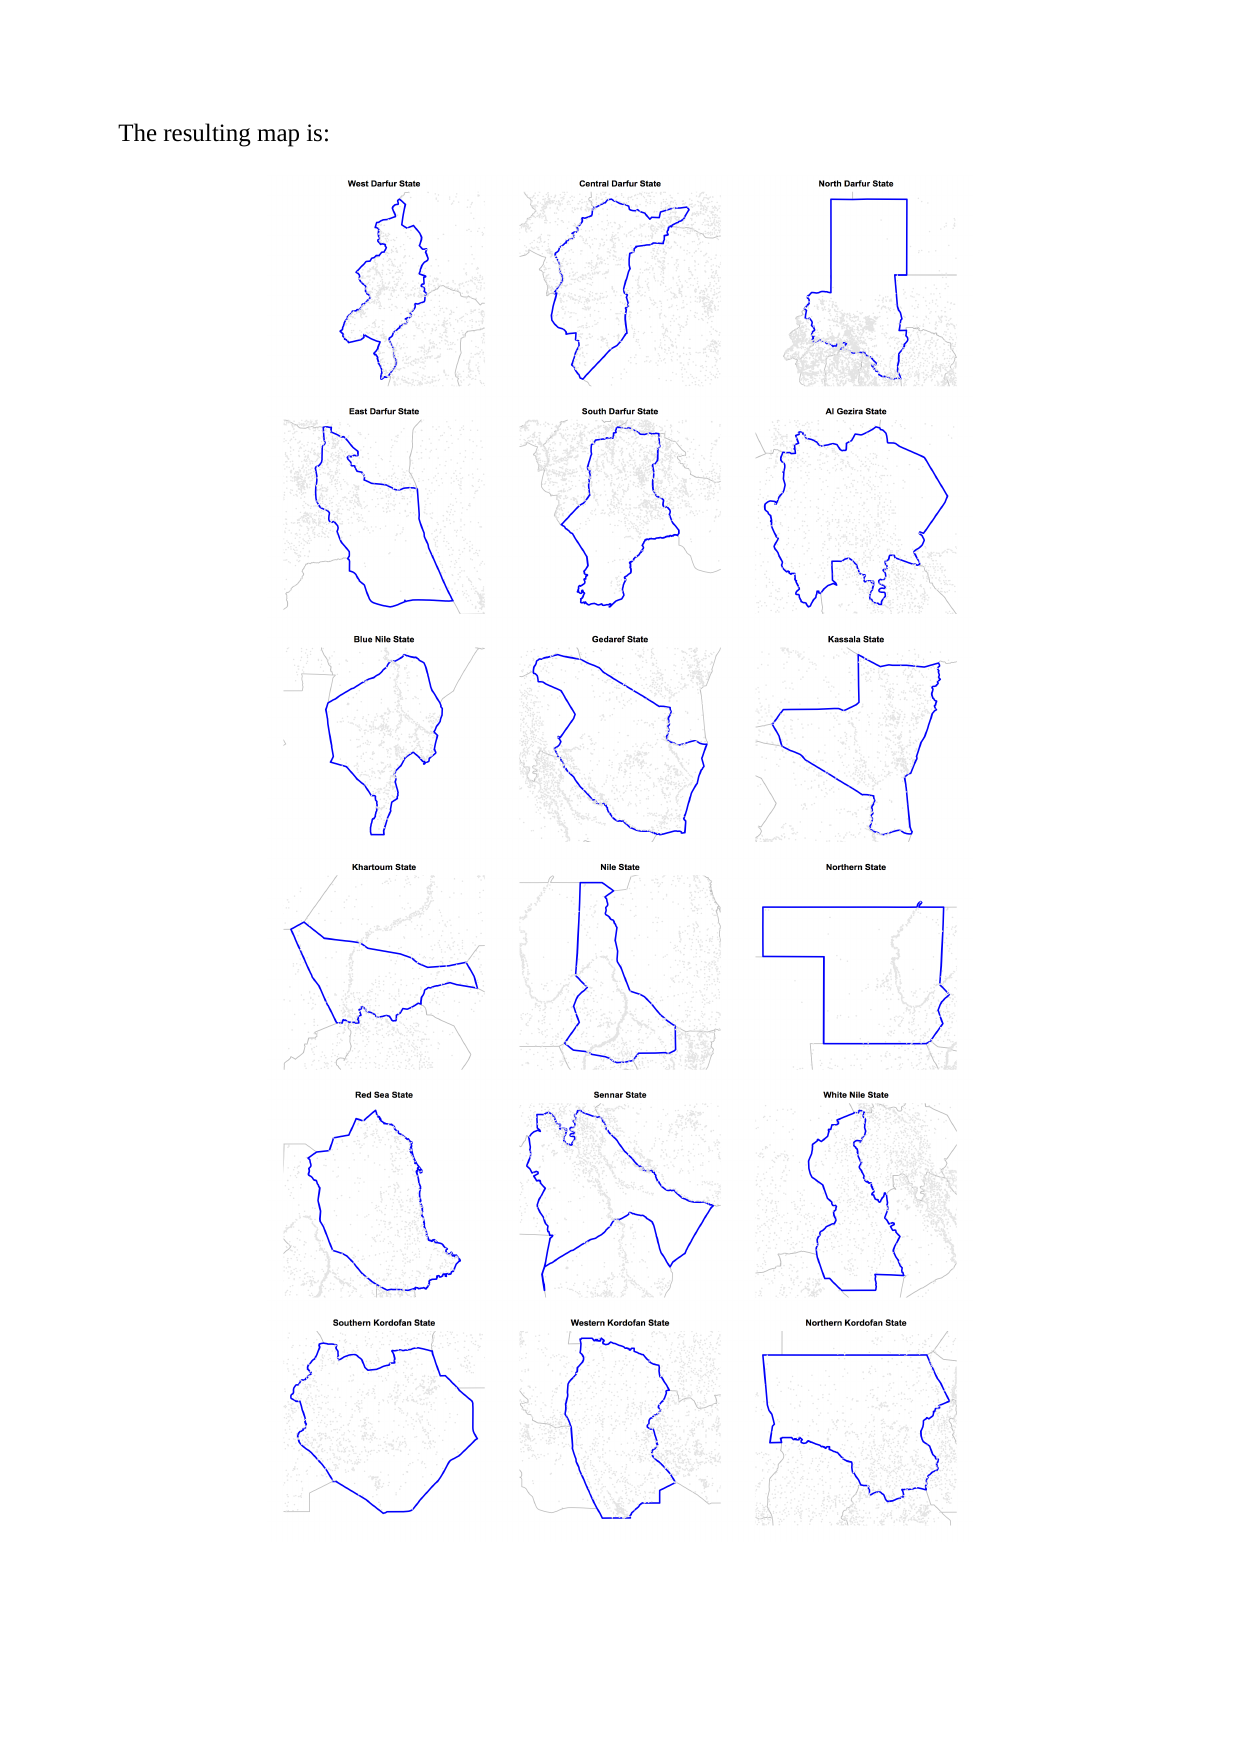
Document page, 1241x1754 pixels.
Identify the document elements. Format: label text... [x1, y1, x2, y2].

picture [267, 175, 974, 1542]
text The resulting map is: [118, 118, 1122, 147]
